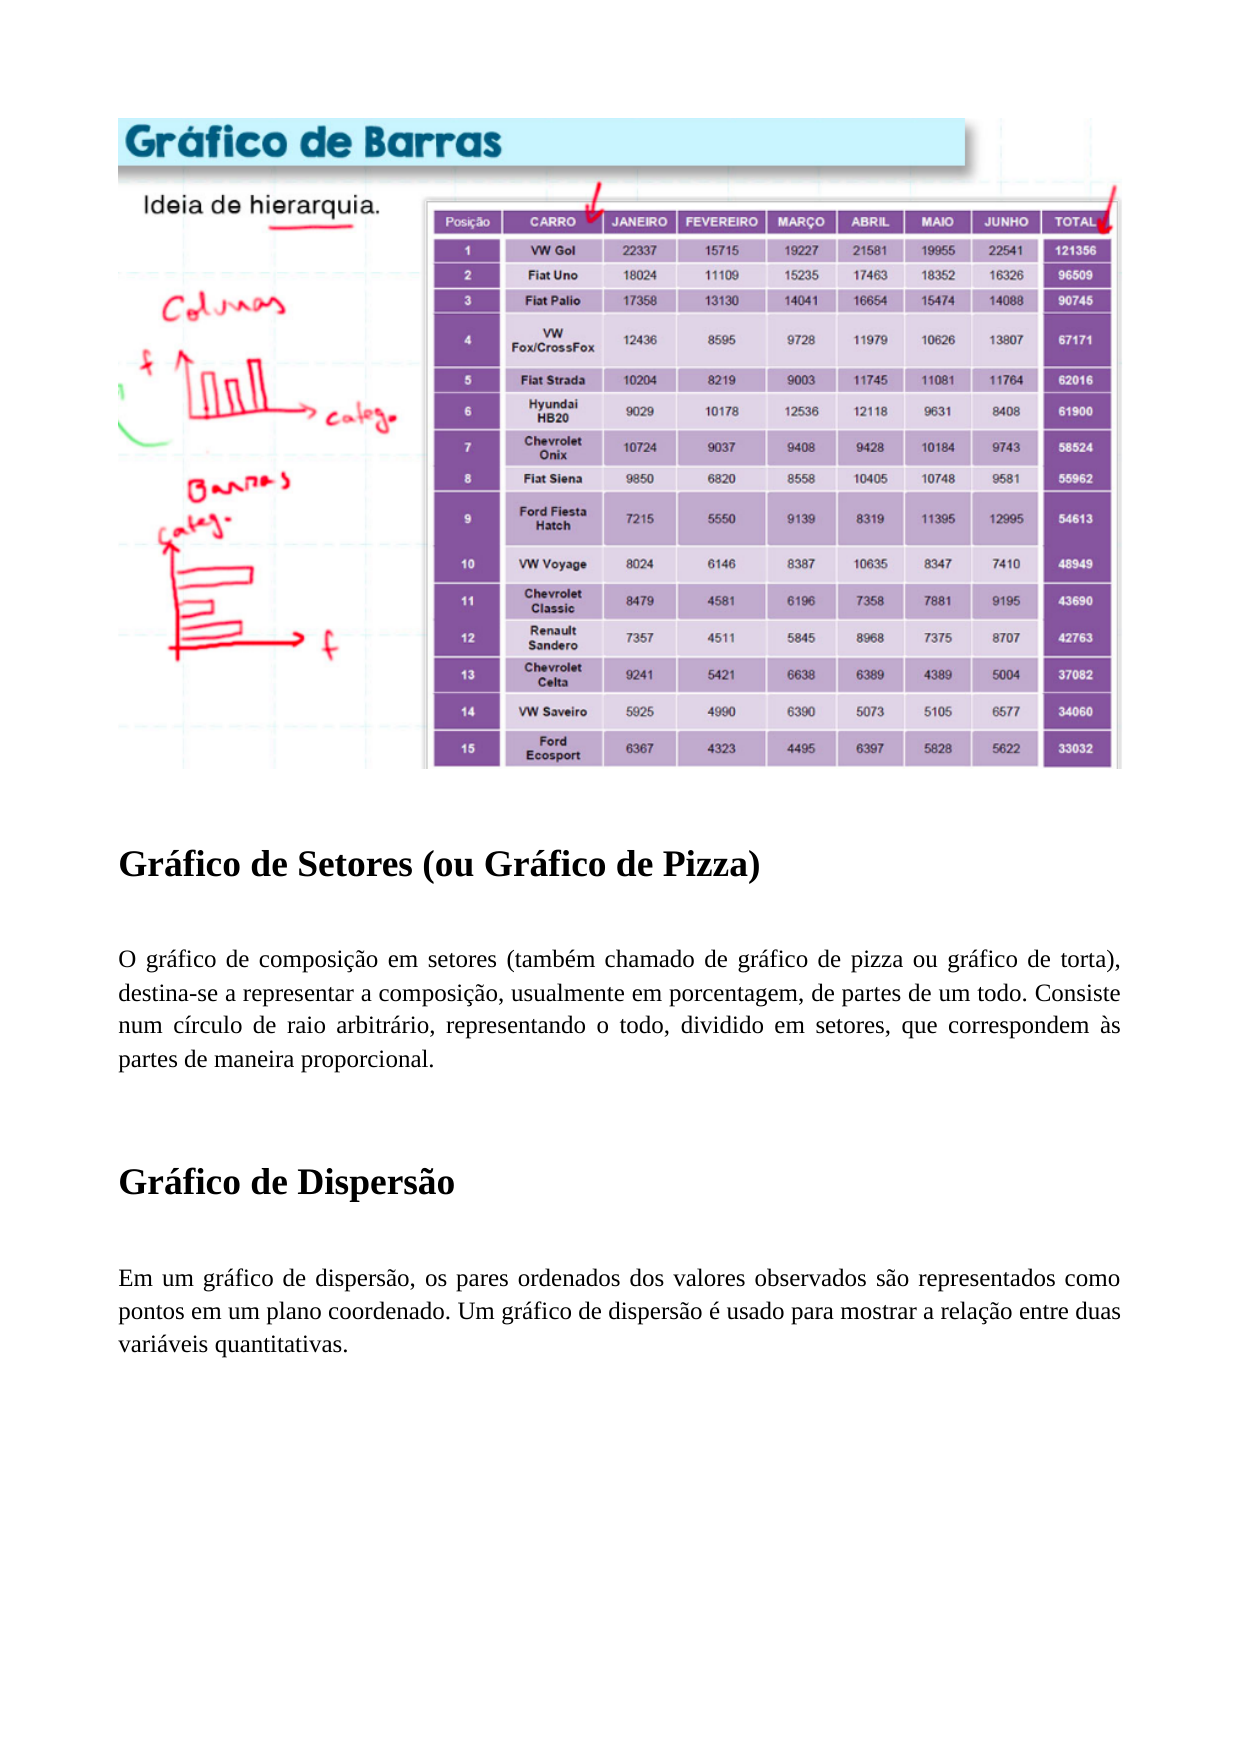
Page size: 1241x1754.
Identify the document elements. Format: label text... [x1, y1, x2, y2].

picture [118, 118, 1123, 769]
text Em um gráfico de dispersão, os pares ordenados dos valores observados são representados como pontos em um plano coordenado. Um gráfico de dispersão é usado para mostrar a relação entre duas variáveis quantitativas. [118, 1263, 1122, 1358]
text O gráfico de composição em setores (também chamado de gráfico de pizza ou gráfico de torta), destina-se a representar a composição, usualmente em porcentagem, de partes de um todo. Consiste num círculo de raio arbitrário, representando o todo, dividido em setores, que correspondem às partes de maneira proporcional. [118, 944, 1122, 1072]
subtitle Gráfico de Dispersão [118, 1160, 1122, 1203]
subtitle Gráfico de Setores (ou Gráfico de Pizza) [118, 841, 1122, 884]
